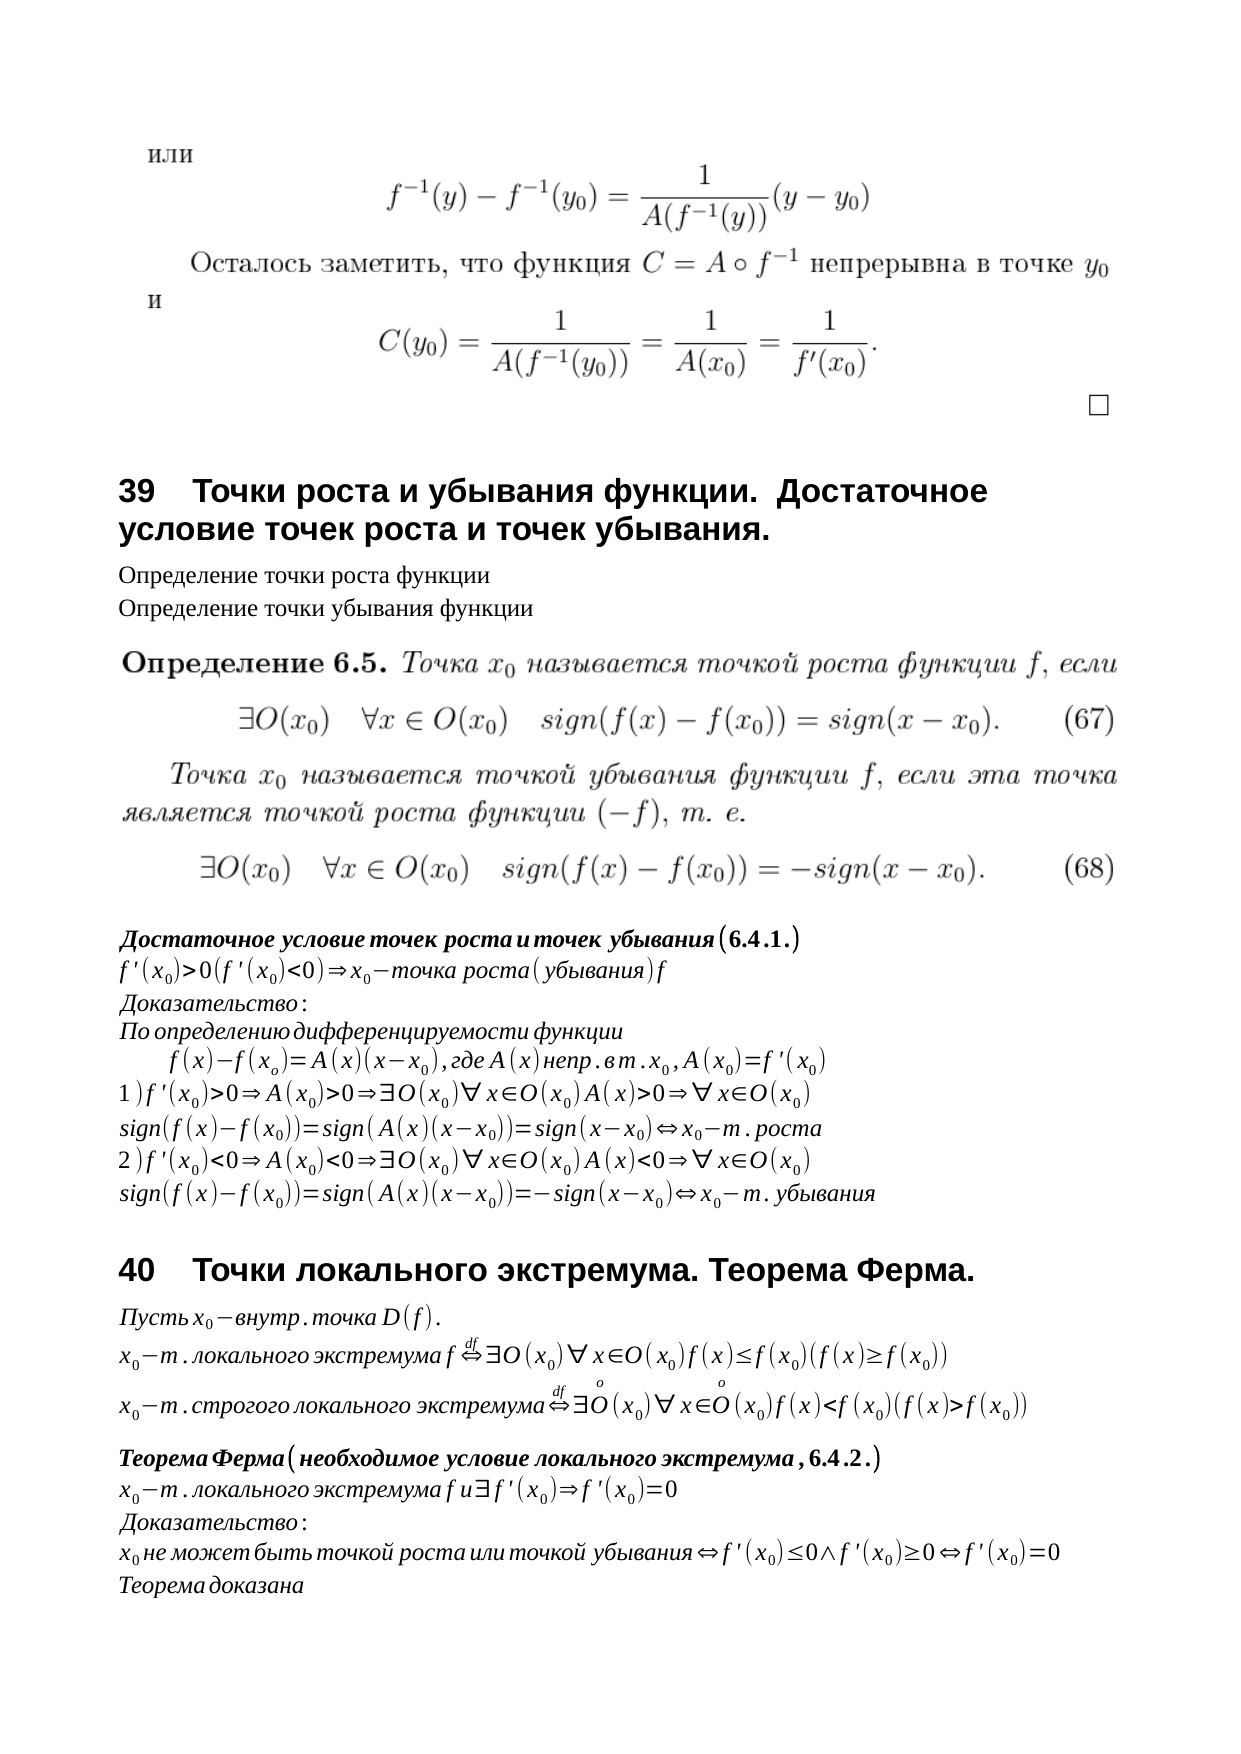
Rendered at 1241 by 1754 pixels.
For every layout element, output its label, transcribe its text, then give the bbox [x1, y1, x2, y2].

subtitle Точки роста и убывания функции. Достаточное условие точек роста и точек убывания. [118, 471, 1122, 548]
picture [118, 118, 1123, 431]
picture [118, 640, 1123, 904]
text Определение точки роста функции Определение точки убывания функции [118, 560, 1122, 622]
subtitle Точки локального экстремума. Теорема Ферма. [118, 1251, 1122, 1289]
